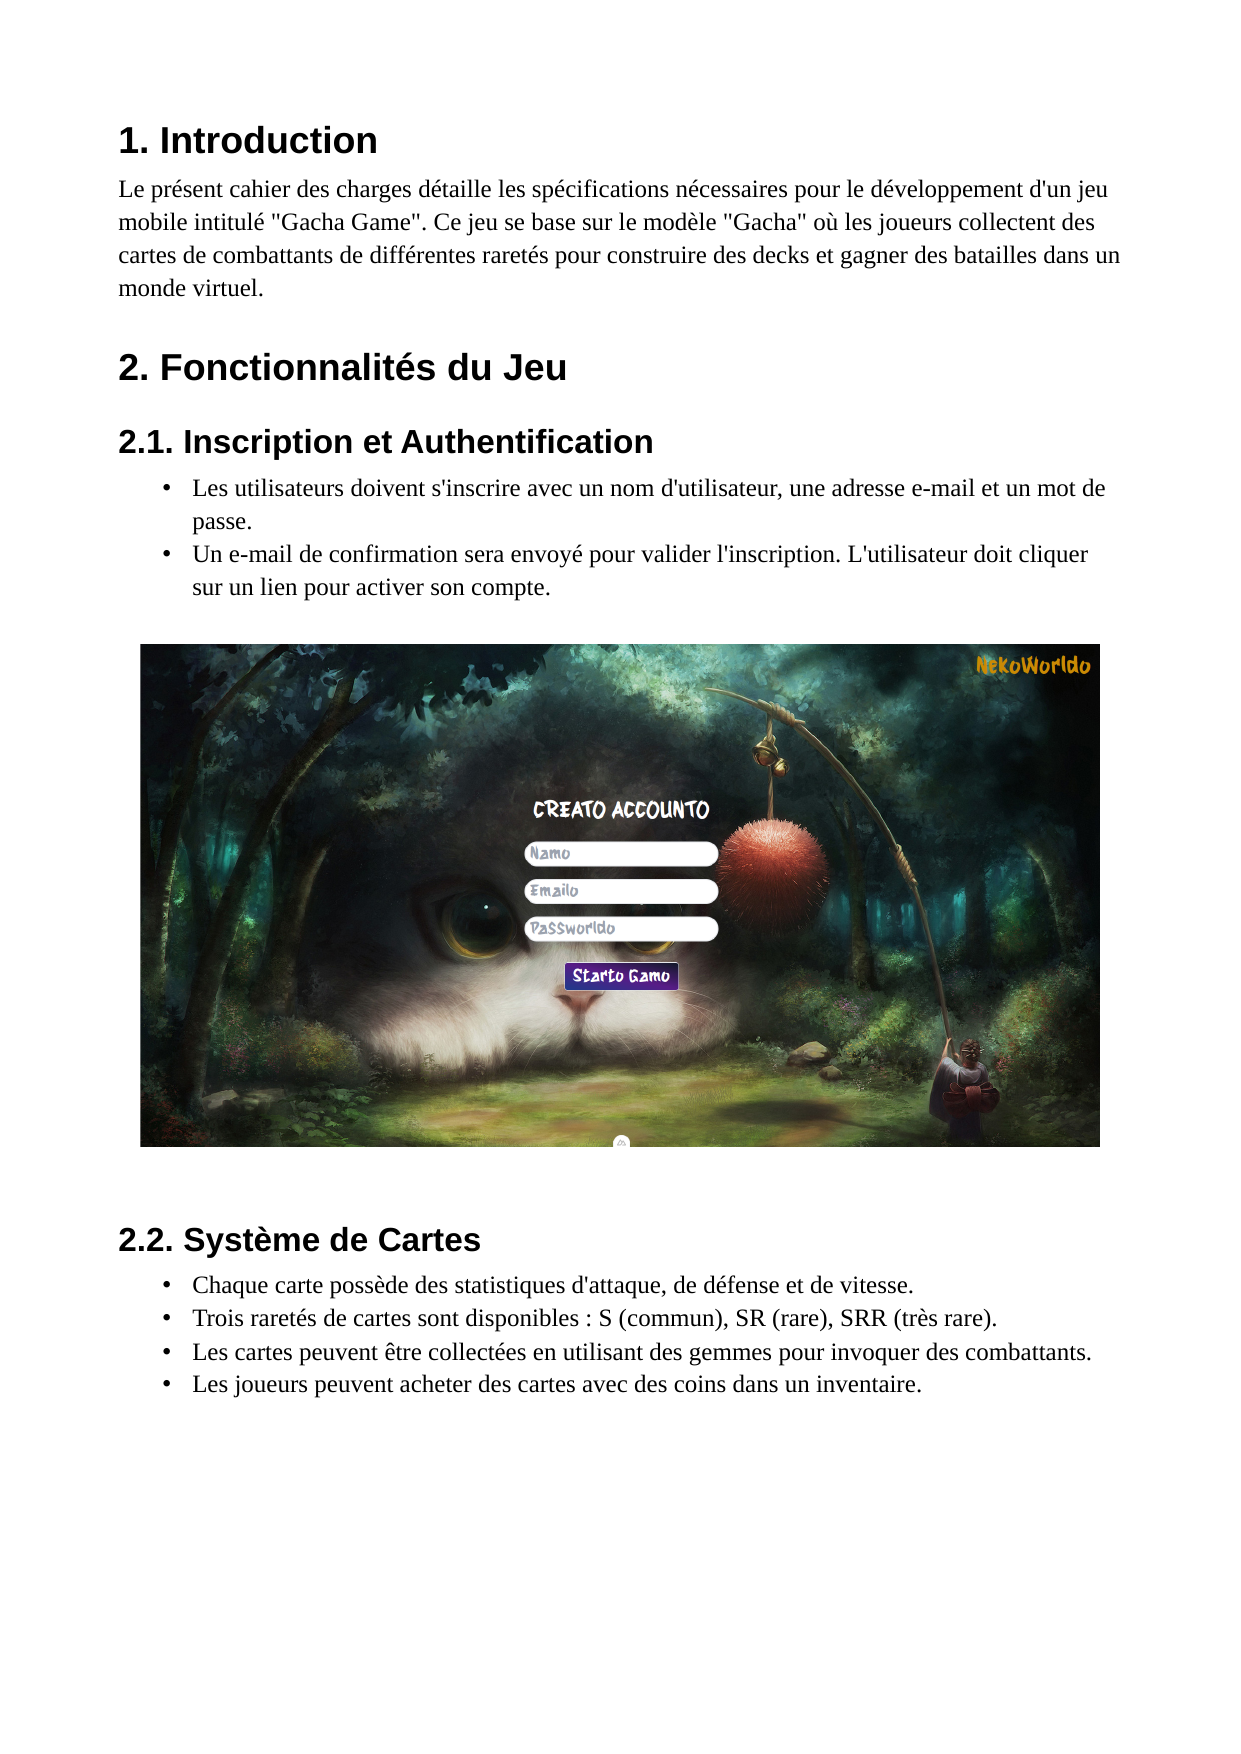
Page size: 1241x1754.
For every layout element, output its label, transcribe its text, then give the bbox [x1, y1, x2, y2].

subtitle 1. Introduction [118, 118, 1122, 161]
text Le présent cahier des charges détaille les spécifications nécessaires pour le développement d'un jeu mobile intitulé "Gacha Game". Ce jeu se base sur le modèle "Gacha" où les joueurs collectent des cartes de combattants de différentes raretés pour construire des decks et gagner des batailles dans un monde virtuel. [118, 174, 1122, 302]
subtitle 2.2. Système de Cartes [118, 1219, 1122, 1258]
list Les cartes peuvent être collectées en utilisant des gemmes pour invoquer des combattants. [162, 1337, 1122, 1365]
subtitle 2. Fonctionnalités du Jeu [118, 345, 1122, 388]
list Les joueurs peuvent acheter des cartes avec des coins dans un inventaire. [162, 1369, 1122, 1398]
subtitle 2.1. Inscription et Authentification [118, 422, 1122, 460]
picture [140, 644, 1100, 1147]
list Un e-mail de confirmation sera envoyé pour valider l'inscription. L'utilisateur doit cliquer sur un lien pour activer son compte. [162, 539, 1122, 601]
list Trois raretés de cartes sont disponibles : S (commun), SR (rare), SRR (très rare). [162, 1303, 1122, 1332]
list Les utilisateurs doivent s'inscrire avec un nom d'utilisateur, une adresse e-mail et un mot de passe. [162, 473, 1122, 534]
list Chaque carte possède des statistiques d'attaque, de défense et de vitesse. [162, 1271, 1122, 1299]
